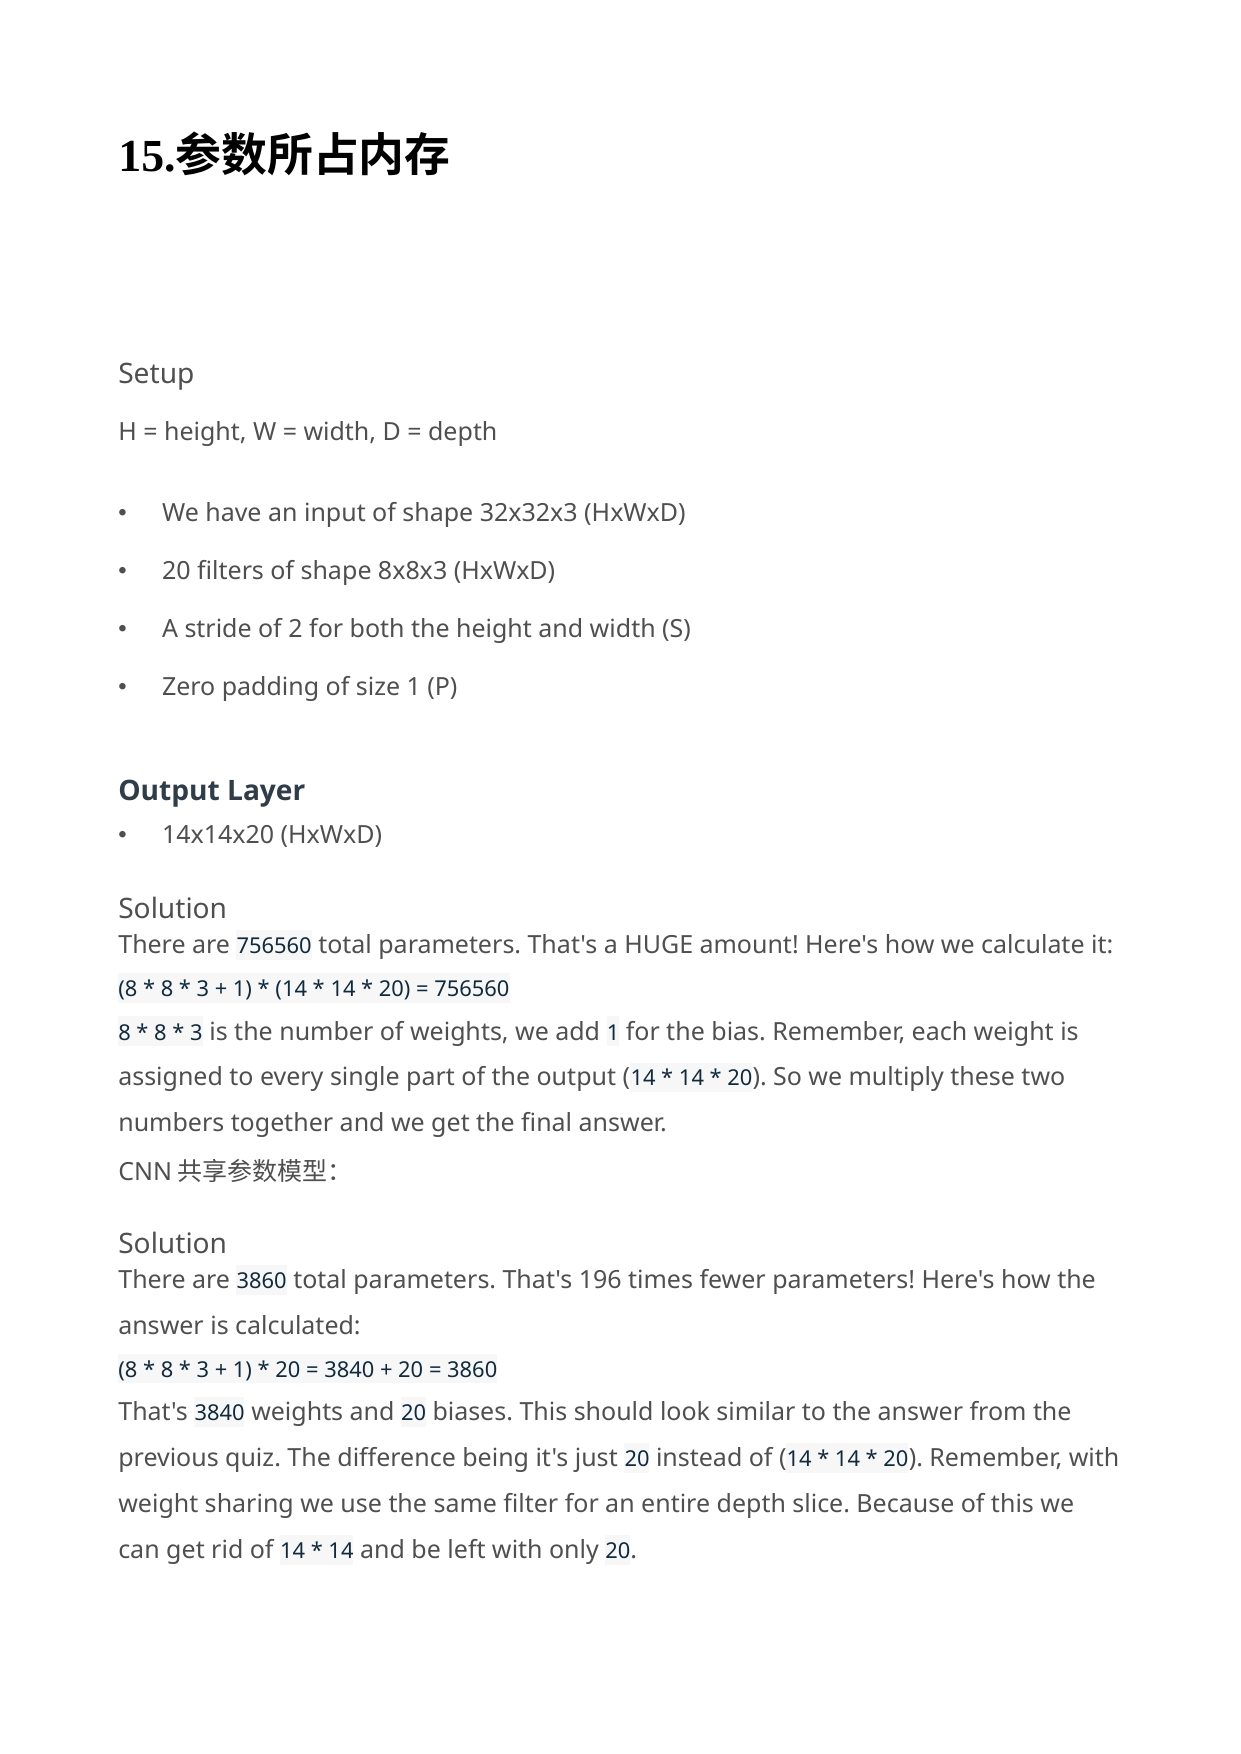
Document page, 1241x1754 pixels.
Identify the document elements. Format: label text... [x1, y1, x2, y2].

text (8 * 8 * 3 + 1) * (14 * 14 * 20) = 756560 [118, 973, 1122, 1003]
text There are 3860 total parameters. That's 196 times fewer parameters! Here's how the answer is calculated: [118, 1262, 1122, 1342]
subtitle Output Layer [118, 770, 1122, 808]
list A stride of 2 for both the height and width (S) [118, 611, 1122, 645]
text That's 3840 weights and 20 biases. This should look similar to the answer from the previous quiz. The difference being it's just 20 instead of (14 * 14 * 20). Remember, with weight sharing we use the same filter for an entire depth slice. Because of this we can get rid of 14 * 14 and be left with only 20. [118, 1394, 1122, 1566]
subtitle Solution [118, 889, 1122, 927]
list 14x14x20 (HxWxD) [118, 816, 1122, 850]
text There are 756560 total parameters. That's a HUGE amount! Here's how we calculate it: [118, 927, 1122, 961]
list 20 filters of shape 8x8x3 (HxWxD) [118, 553, 1122, 587]
list We have an input of shape 32x32x3 (HxWxD) [118, 495, 1122, 529]
text 8 * 8 * 3 is the number of weights, we add 1 for the bias. Remember, each weight is assigned to every single part of the output (14 * 14 * 20). So we multiply these two numbers together and we get the final answer. [118, 1013, 1122, 1139]
subtitle 15.参数所占内存 [118, 118, 1122, 184]
list Zero padding of size 1 (P) [118, 668, 1122, 703]
subtitle Solution [118, 1223, 1122, 1262]
text (8 * 8 * 3 + 1) * 20 = 3840 + 20 = 3860 [118, 1354, 1122, 1383]
text CNN共享参数模型： [118, 1151, 1122, 1187]
text Setup [118, 312, 1122, 392]
text H = height, W = width, D = depth [118, 414, 1122, 448]
